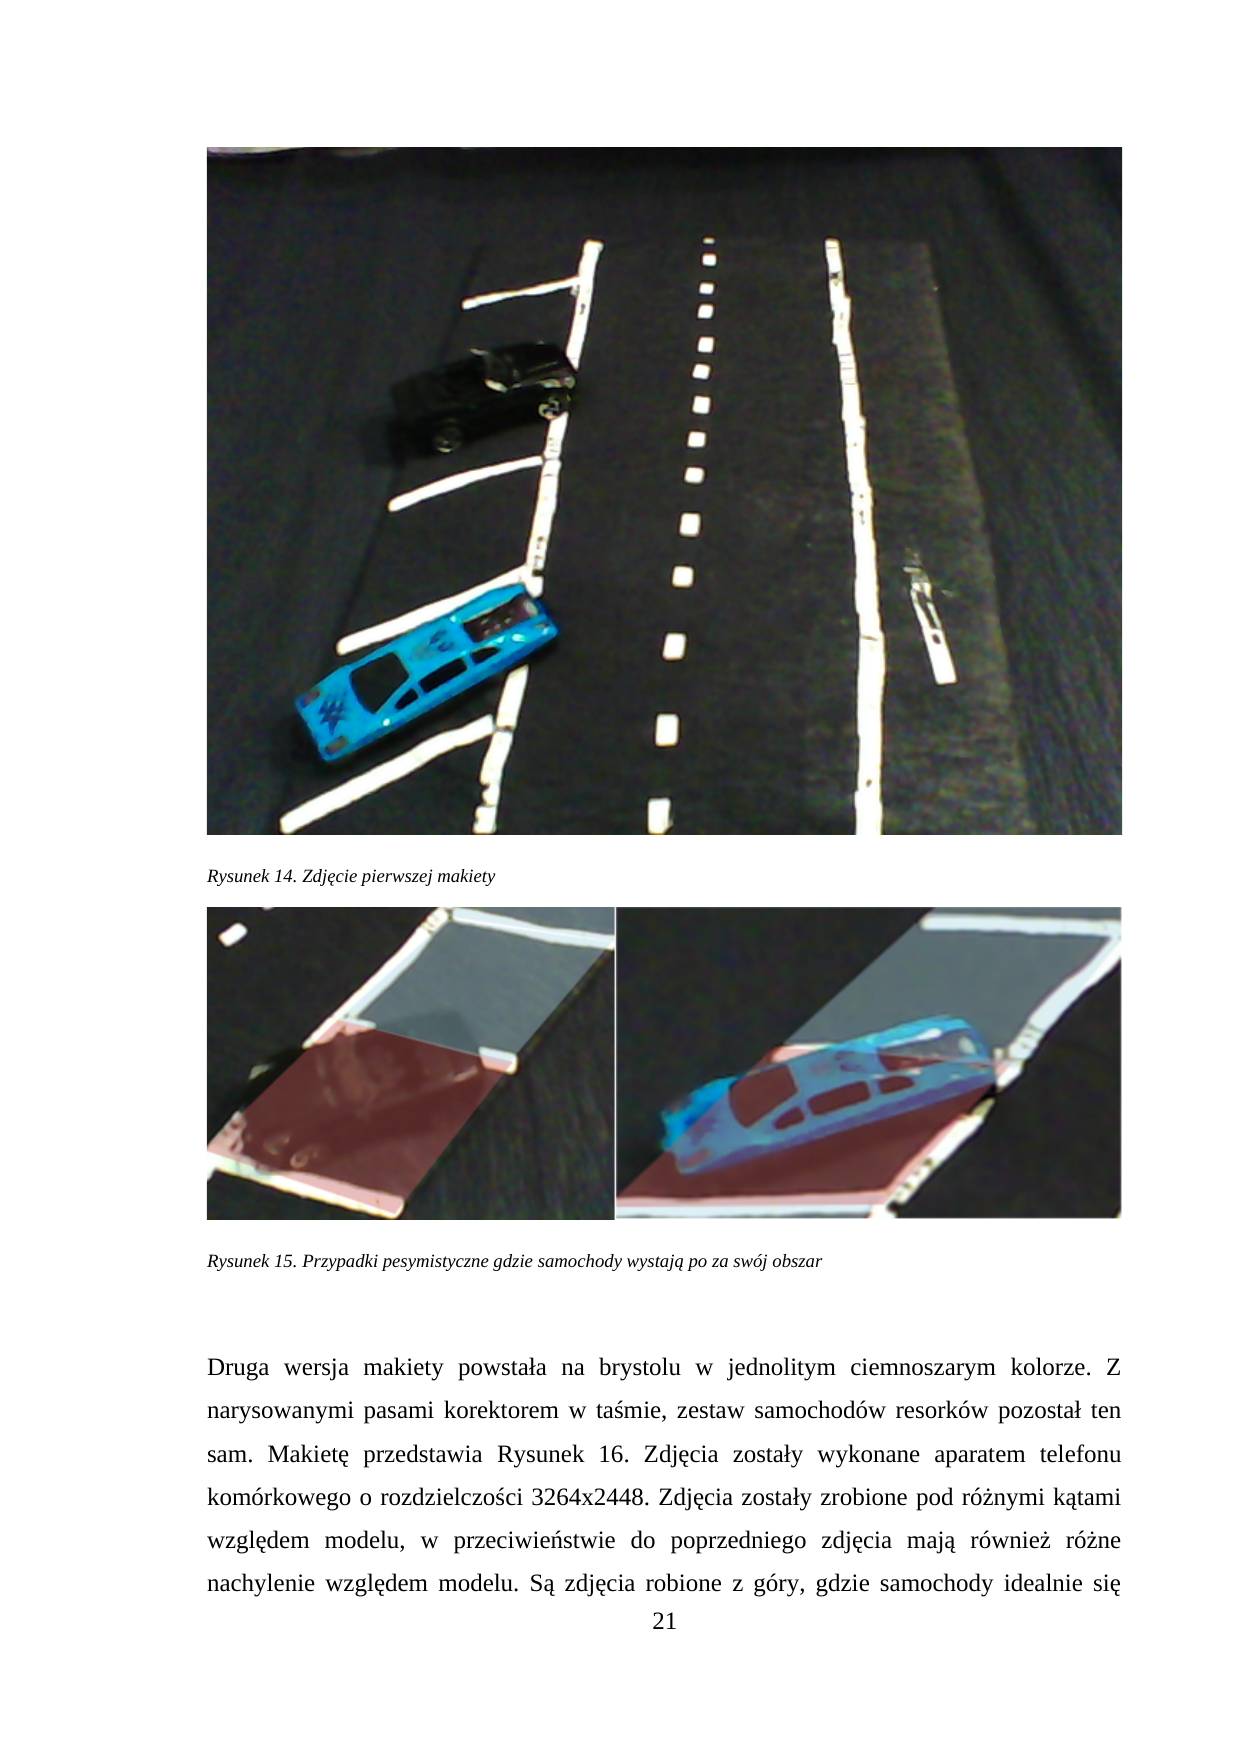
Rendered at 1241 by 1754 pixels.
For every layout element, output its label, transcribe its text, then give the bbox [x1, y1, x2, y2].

text Druga wersja makiety powstała na brystolu w jednolitym ciemnoszarym kolorze. Z narysowanymi pasami korektorem w taśmie, zestaw samochodów resorków pozostał ten sam. Makietę przedstawia Rysunek 16. Zdjęcia zostały wykonane aparatem telefonu komórkowego o rozdzielczości 3264x2448. Zdjęcia zostały zrobione pod różnymi kątami względem modelu, w przeciwieństwie do poprzedniego zdjęcia mają również różne nachylenie względem modelu. Są zdjęcia robione z góry, gdzie samochody idealnie się [207, 1352, 1122, 1597]
text Rysunek 14. Zdjęcie pierwszej makiety [207, 865, 1122, 887]
text Rysunek 15. Przypadki pesymistyczne gdzie samochody wystają po za swój obszar [207, 1250, 1122, 1272]
